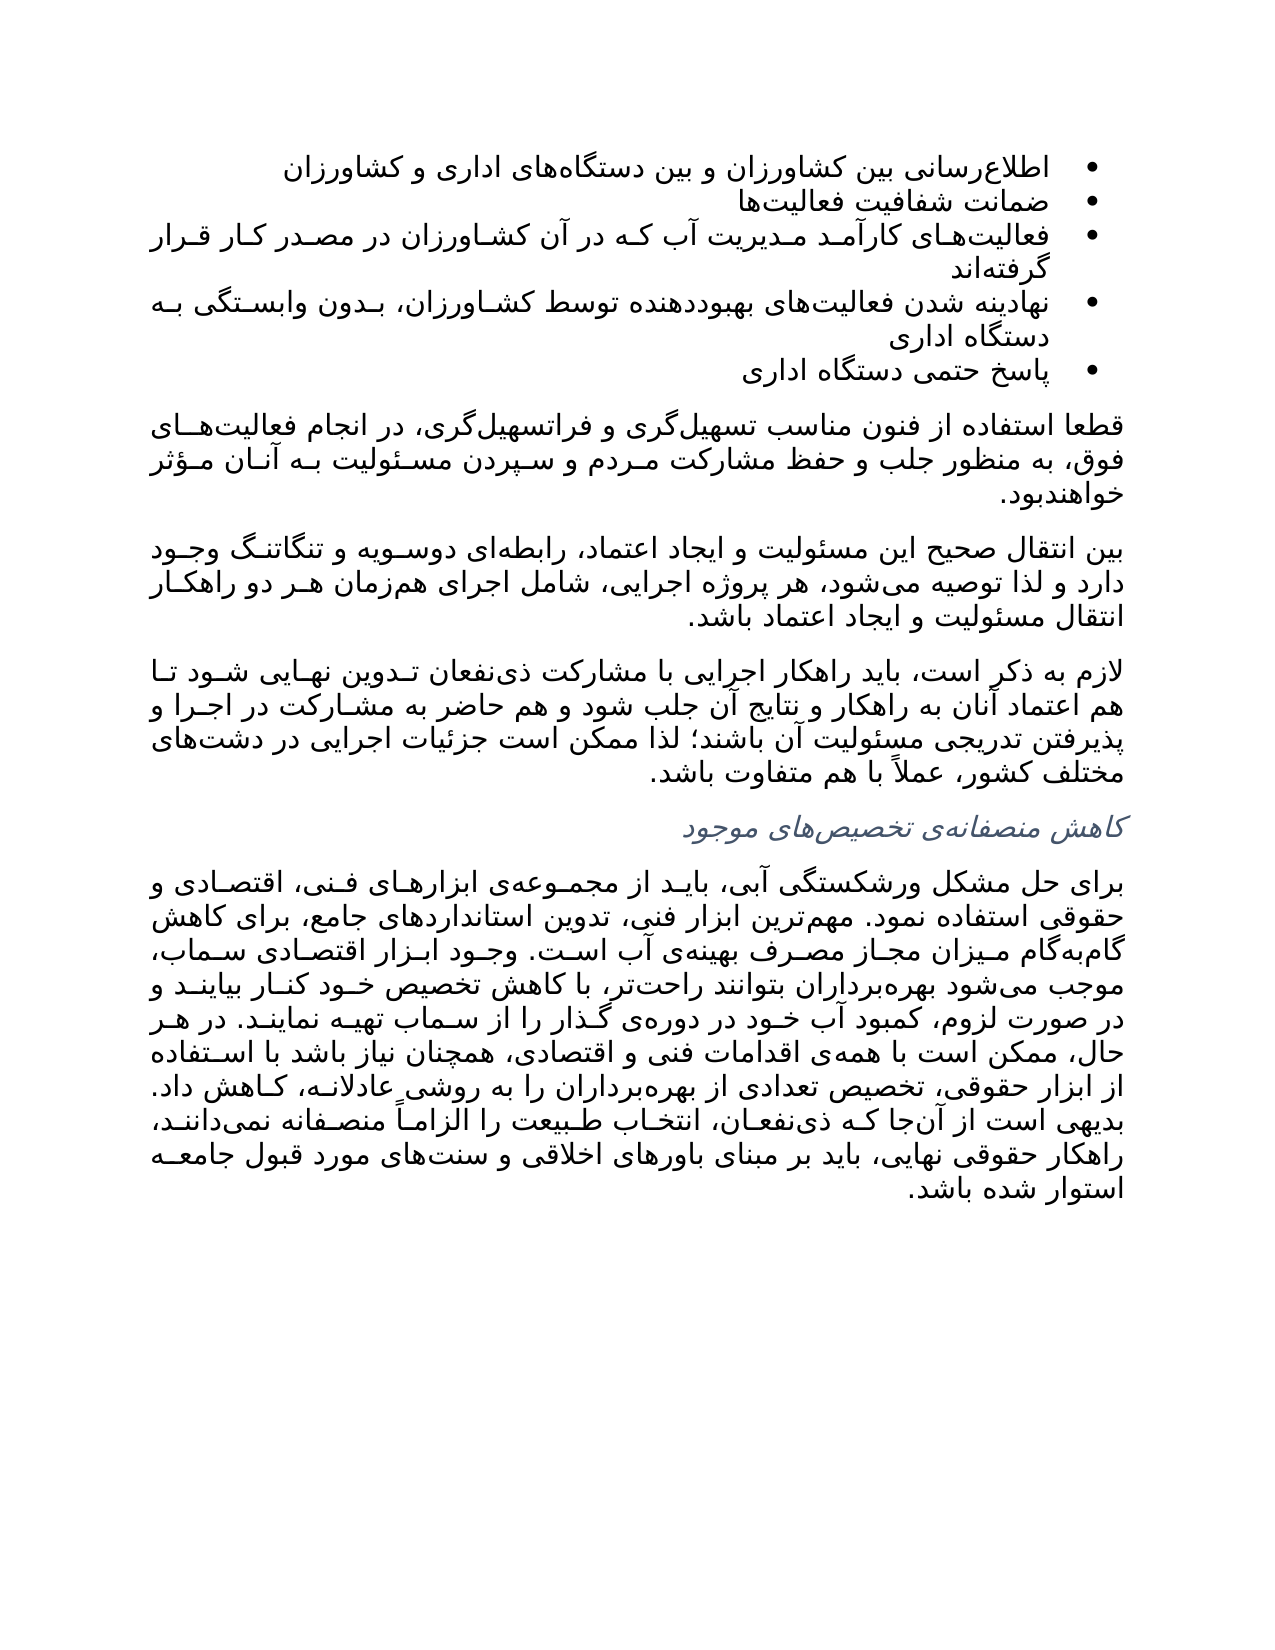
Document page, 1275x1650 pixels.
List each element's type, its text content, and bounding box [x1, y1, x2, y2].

list پاسخ حتمی دستگاه اداری [150, 354, 1087, 388]
text قطعا استفاده از فنون مناسب تسهیل‌گری و فراتسهیل‌گری، در انجام فعالیت‌های فوق، به منظور جلب و حفظ مشارکت مردم و سپردن مسئولیت به آنان مؤثر خواهندبود. [150, 408, 1125, 510]
list نهادینه شدن فعالیت‌های بهبوددهنده توسط کشاورزان، بدون وابستگی به دستگاه اداری [150, 286, 1087, 354]
text برای حل مشکل ورشکستگی آبی، باید از مجموعه‌ی ابزارهای فنی، اقتصادی و حقوقی استفاده نمود. مهم‌ترین ابزار فنی، تدوین استانداردهای جامع، برای کاهش گام‌به‌گام میزان مجاز مصرف بهینه‌ی آب است. وجود ابزار اقتصادی سماب، موجب می‌شود بهره‌برداران بتوانند راحت‌تر، با کاهش تخصیص خود کنار بیایند و در صورت لزوم، کمبود آب خود در دوره‌ی گذار را از سماب تهیه نمایند. در هر حال، ممکن است با همه‌ی اقدامات فنی و اقتصادی، همچنان نیاز باشد با استفاده از ابزار حقوقی، تخصیص تعدادی از بهره‌برداران را به روشی عادلانه، کاهش داد. بدیهی است از آن‌جا که ذی‌نفعان، انتخاب طبیعت را الزاماً منصفانه نمی‌دانند، راهکار حقوقی نهایی، باید بر مبنای باورهای اخلاقی و سنت‌های مورد قبول جامعه استوار شده باشد. [150, 865, 1125, 1205]
list فعالیت‌های کارآمد مدیریت آب که در آن کشاورزان در مصدر کار قرار گرفته‌اند [150, 218, 1087, 286]
subtitle کاهش منصفانه‌ی تخصیص‌های موجود [150, 811, 1125, 844]
text بین انتقال صحیح این مسئولیت و ایجاد اعتماد، رابطه‌ای دوسویه و تنگاتنگ وجود دارد و لذا توصیه می‌شود، هر پروژه اجرایی، شامل اجرای هم‌زمان هر دو راهکار انتقال مسئولیت و ایجاد اعتماد باشد. [150, 531, 1125, 633]
list اطلاع‌رسانی بین کشاورزان و بین دستگاه‌های اداری و کشاورزان [150, 150, 1087, 184]
list ضمانت شفافیت فعالیت‌ها [150, 184, 1087, 218]
text لازم به ذکر است، باید راهکار اجرایی با مشارکت ذی‌نفعان تدوین نهایی شود تا هم اعتماد آنان به راهکار و نتایج آن جلب شود و هم حاضر به مشارکت در اجرا و پذیرفتن تدریجی مسئولیت آن باشند؛ لذا ممکن است جزئیات اجرایی در دشت‌های مختلف کشور، عملاً با هم متفاوت باشد. [150, 654, 1125, 790]
